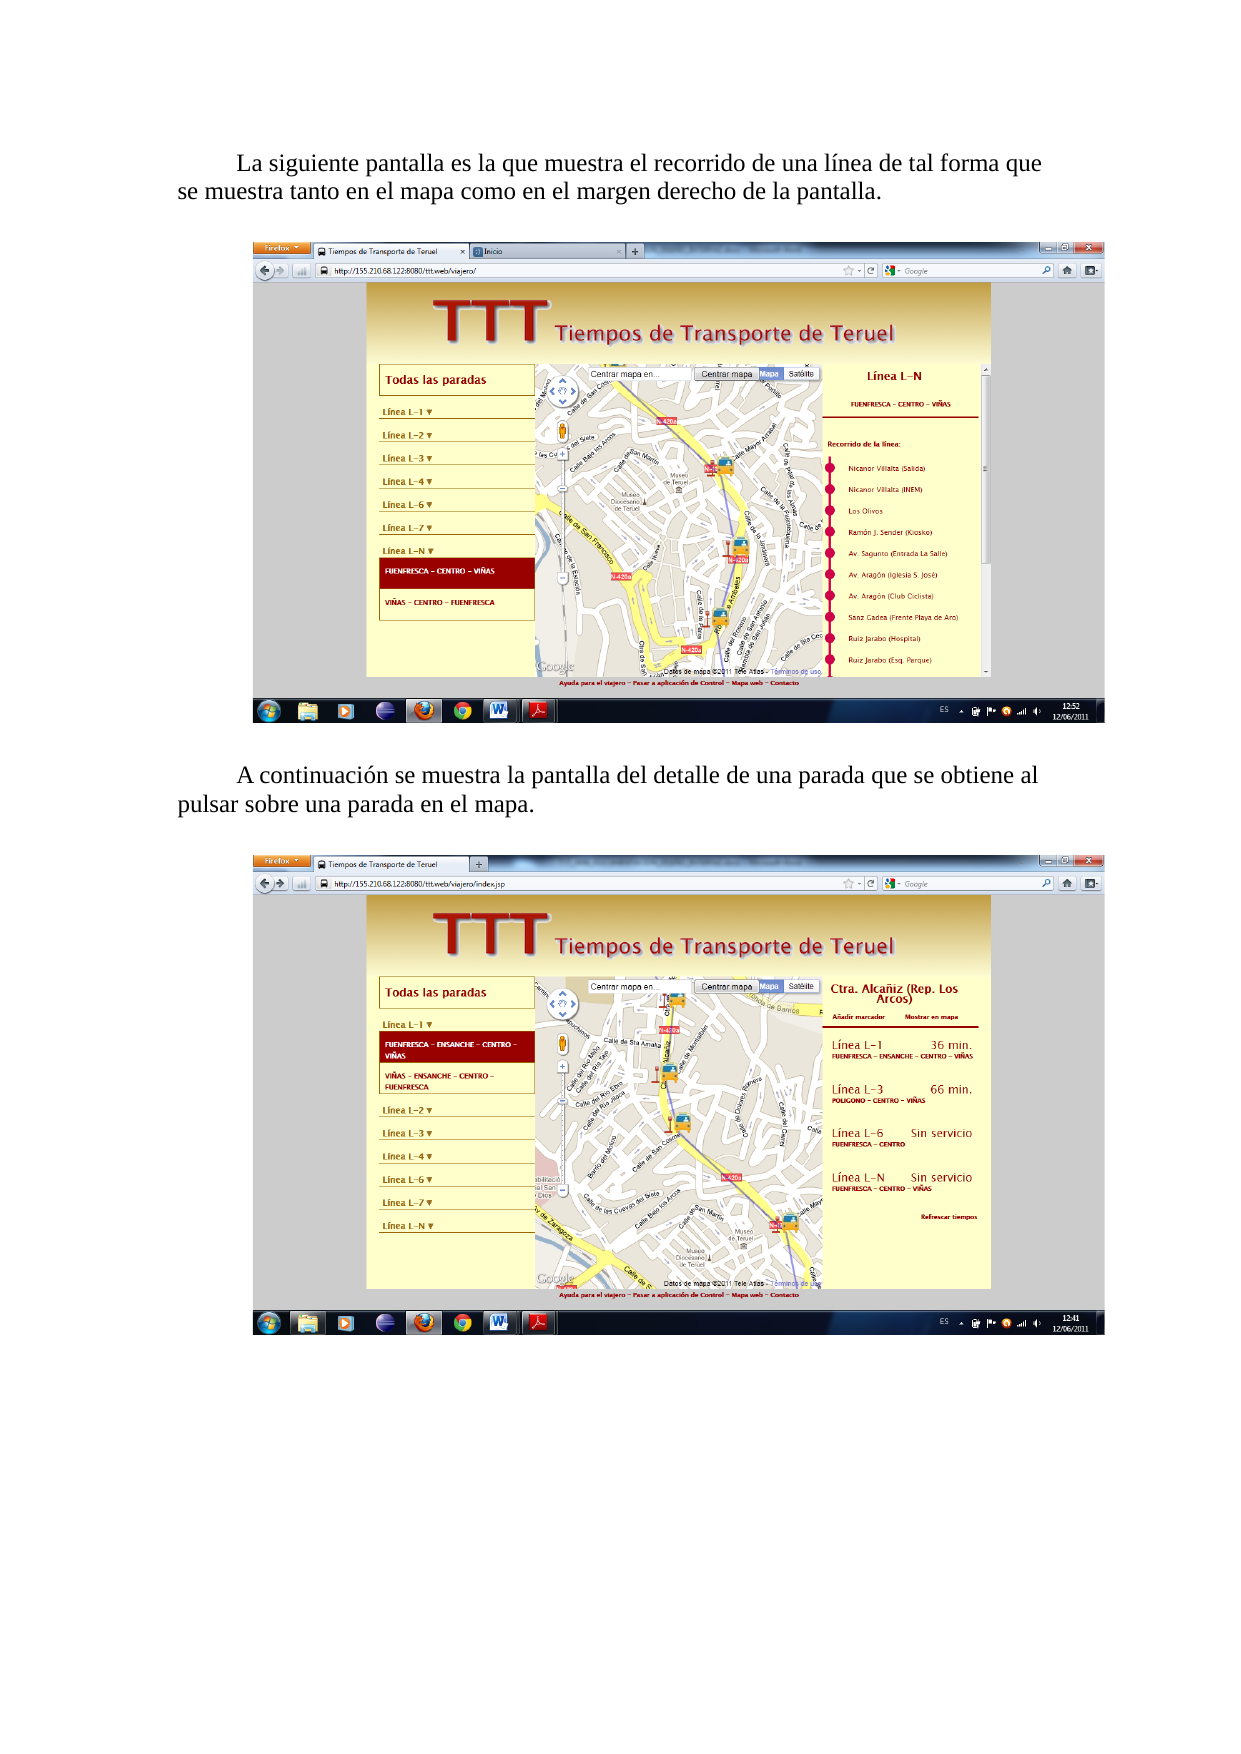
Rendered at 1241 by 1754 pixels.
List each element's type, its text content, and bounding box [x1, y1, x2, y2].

picture [252, 242, 1105, 723]
text La siguiente pantalla es la que muestra el recorrido de una línea de tal forma que se muestra tanto en el mapa como en el margen derecho de la pantalla. [177, 148, 1063, 205]
picture [252, 855, 1105, 1335]
text A continuación se muestra la pantalla del detalle de una parada que se obtiene al pulsar sobre una parada en el mapa. [177, 760, 1063, 818]
